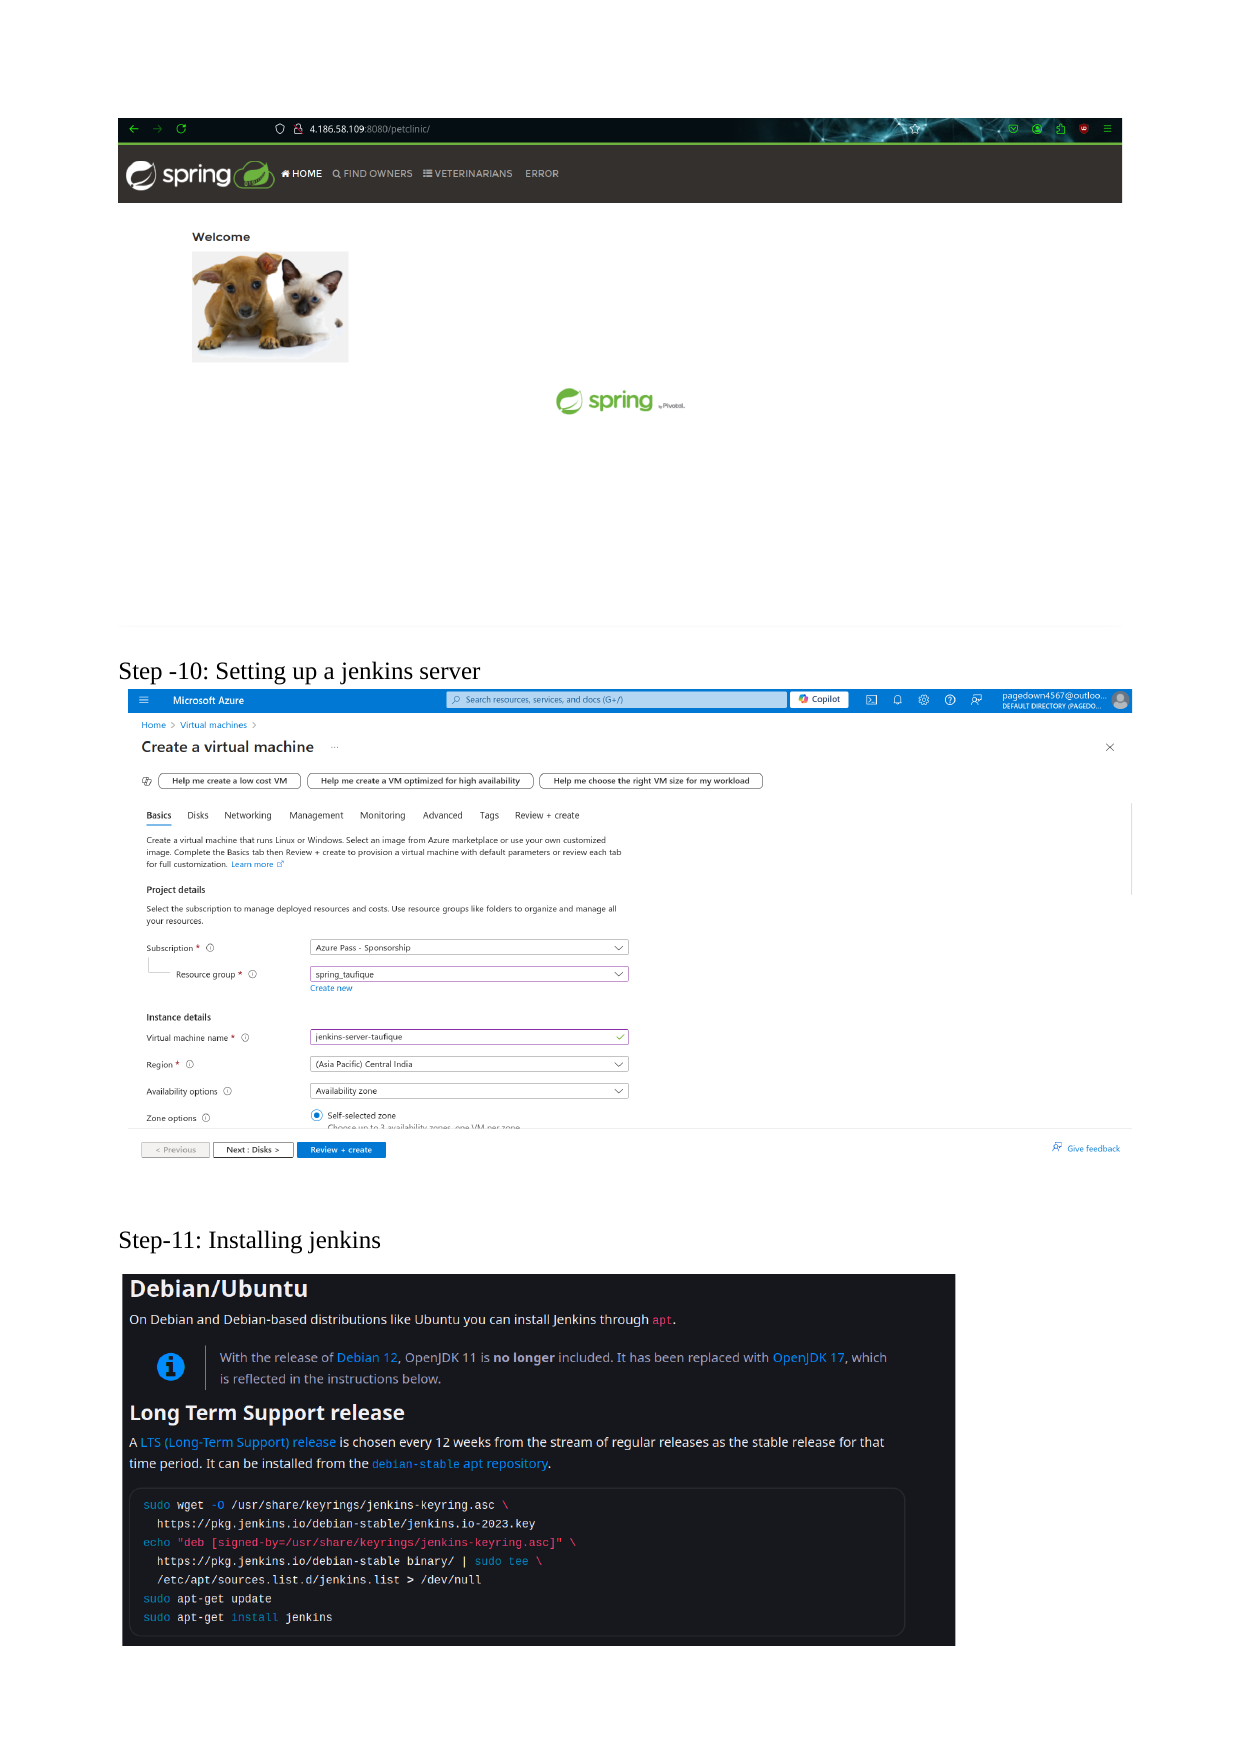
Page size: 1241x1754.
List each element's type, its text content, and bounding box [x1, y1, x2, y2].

picture [122, 1274, 956, 1646]
picture [118, 118, 1123, 627]
text Step-11: Installing jenkins [118, 1225, 1122, 1253]
picture [128, 689, 1133, 1168]
text Step -10: Setting up a jenkins server [118, 656, 1122, 684]
